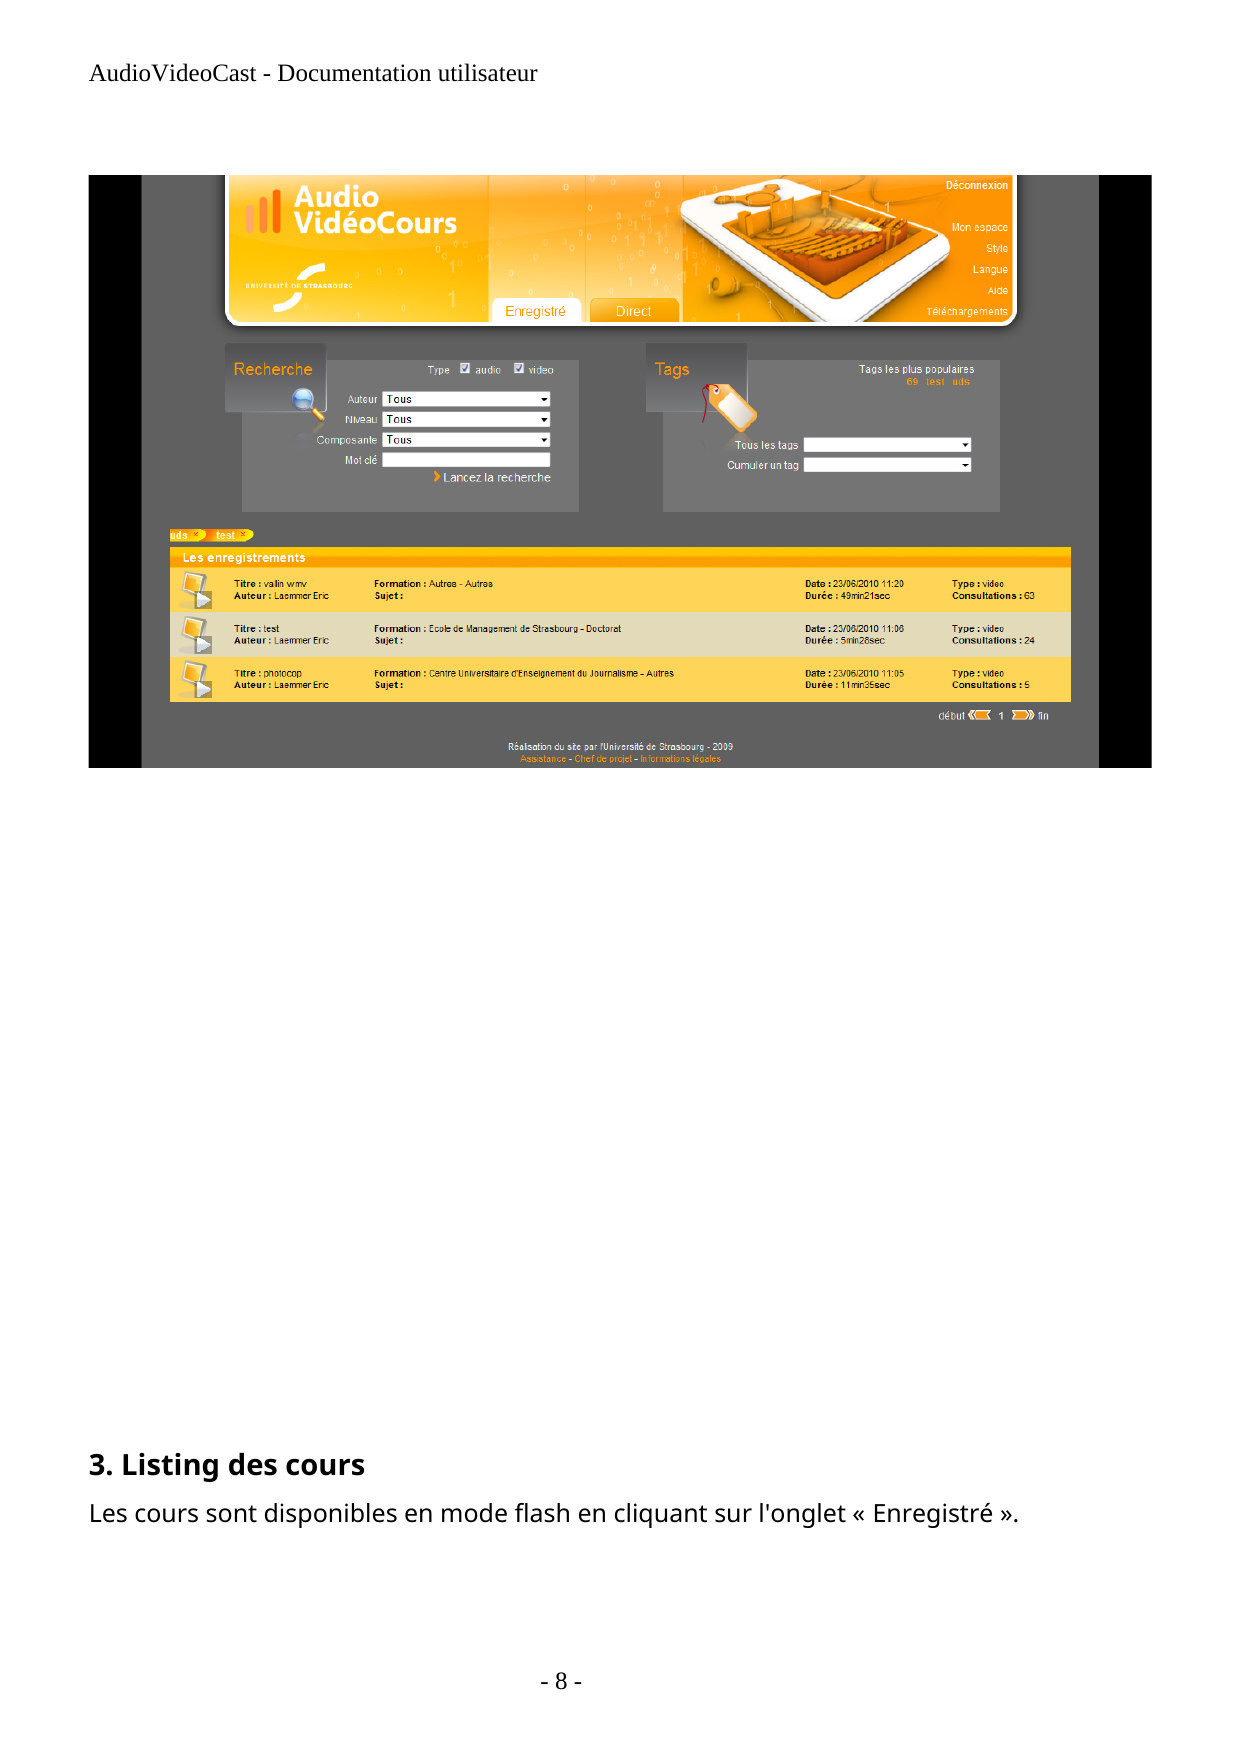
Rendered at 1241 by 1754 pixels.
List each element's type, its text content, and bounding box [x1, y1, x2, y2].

subtitle 3. Listing des cours [88, 1444, 1152, 1483]
text Les cours sont disponibles en mode flash en cliquant sur l'onglet « Enregistré ». [88, 1496, 1152, 1530]
picture [88, 175, 1152, 768]
